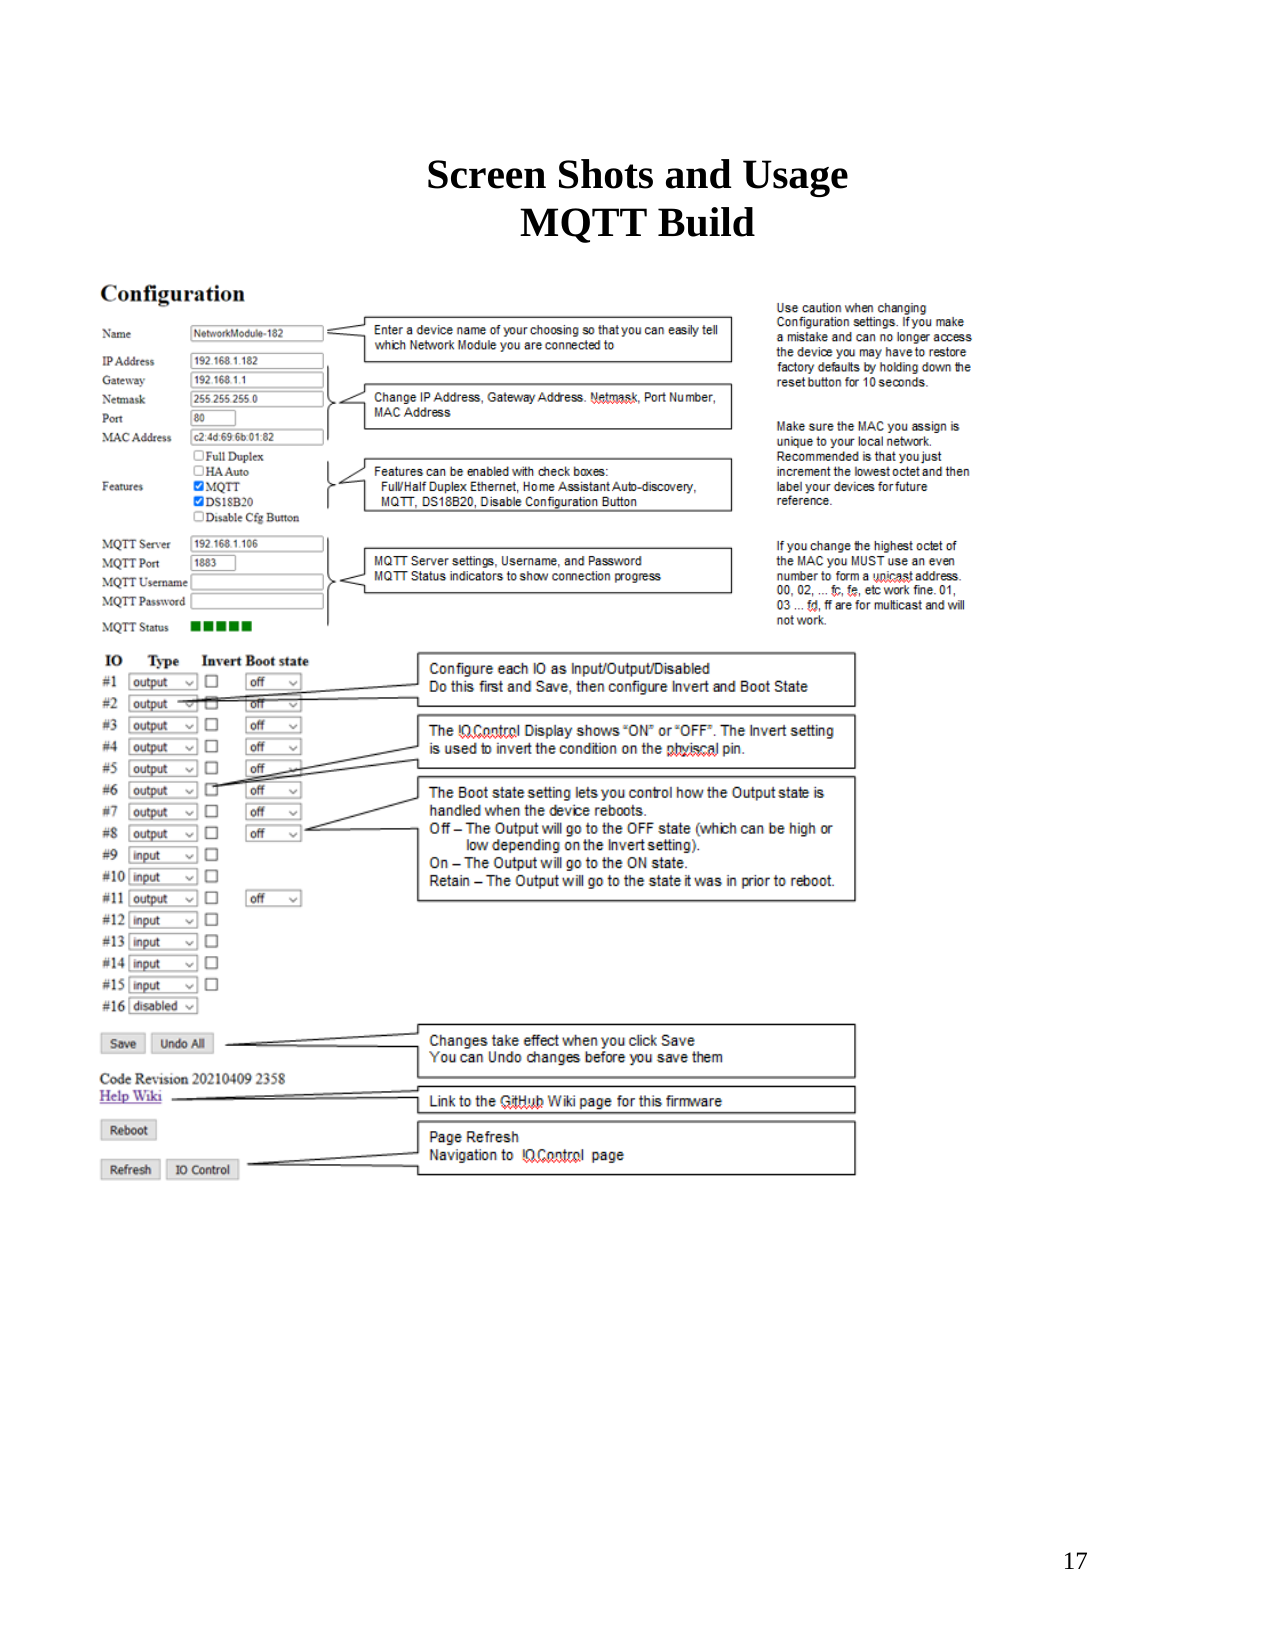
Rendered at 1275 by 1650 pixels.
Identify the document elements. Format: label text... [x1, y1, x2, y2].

picture [93, 274, 1135, 1192]
text MQTT Build [187, 198, 1087, 246]
text Screen Shots and Usage [187, 150, 1087, 198]
